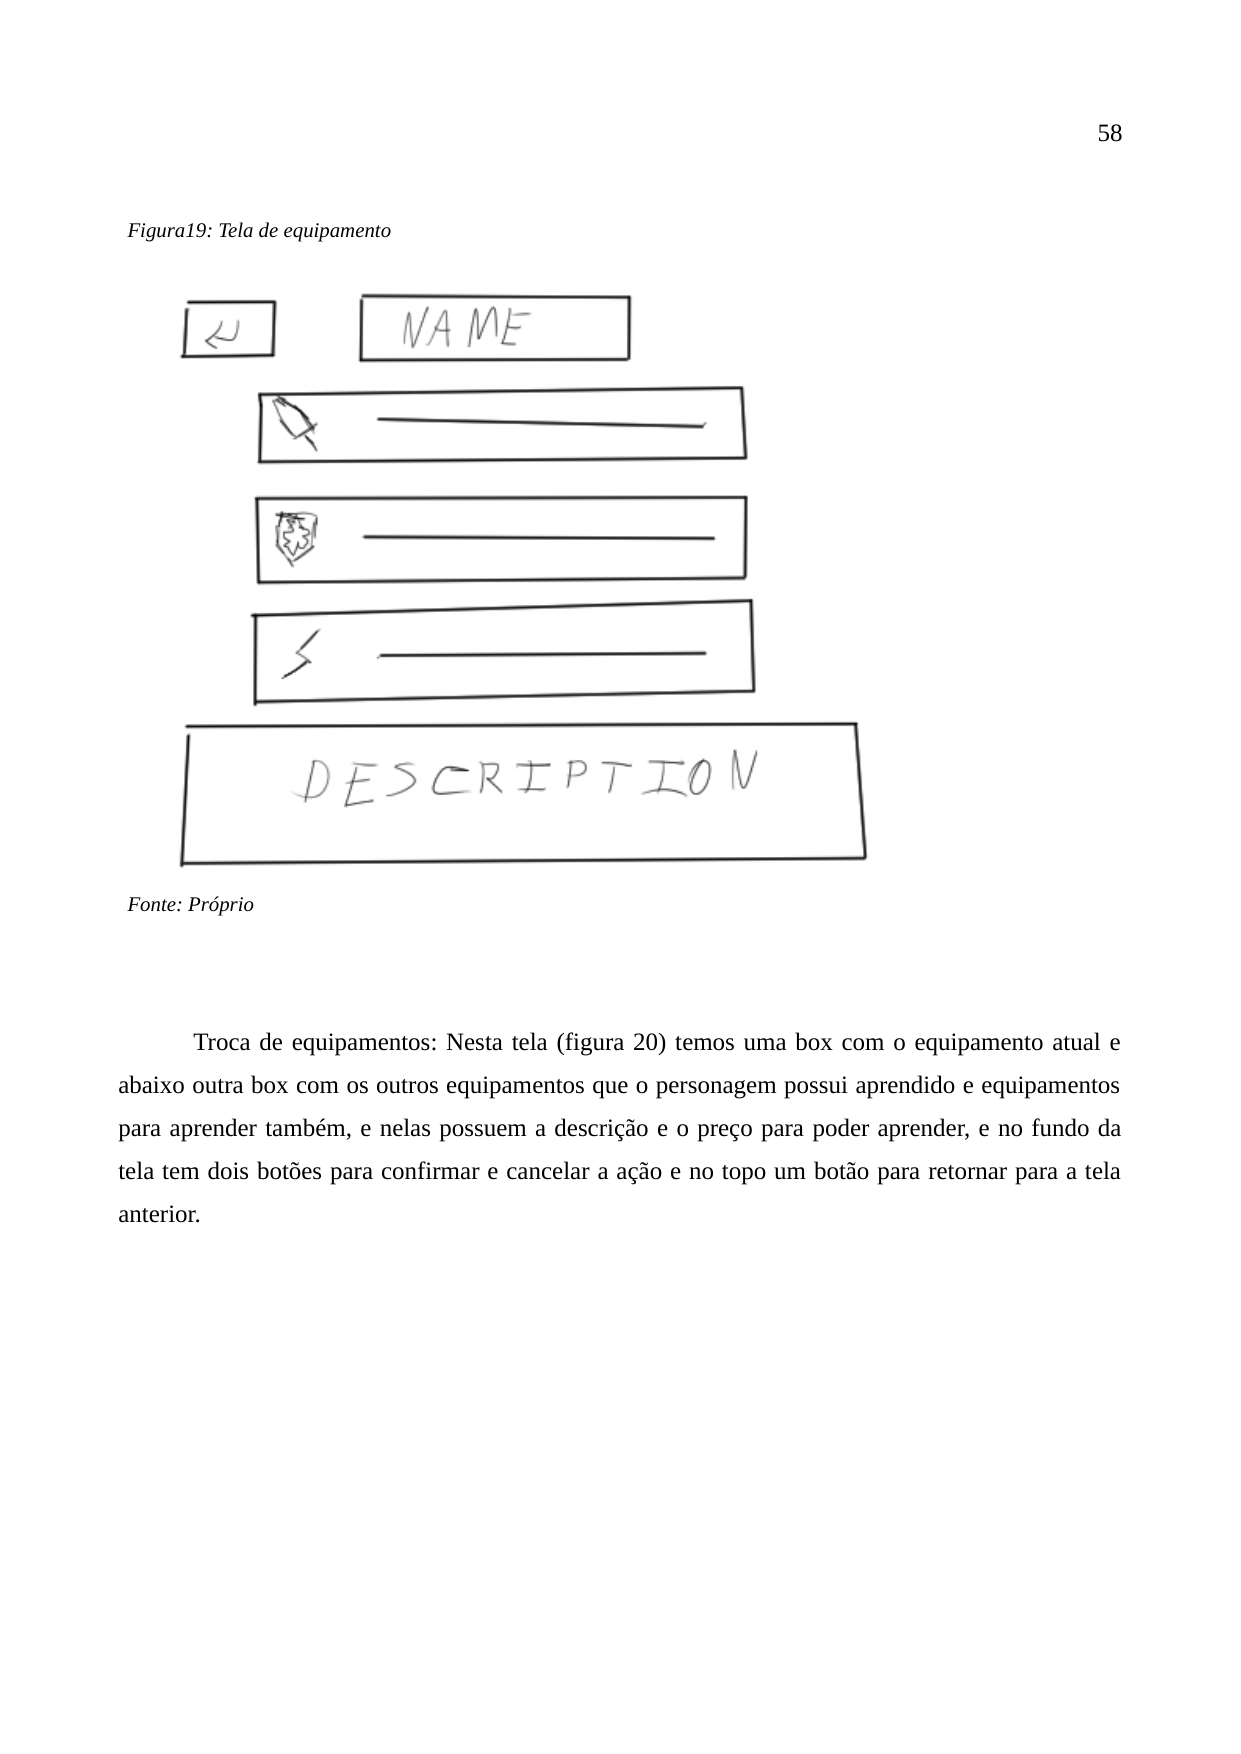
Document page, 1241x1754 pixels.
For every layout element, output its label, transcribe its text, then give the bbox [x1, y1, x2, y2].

text Troca de equipamentos: Nesta tela (figura 20) temos uma box com o equipamento atual e abaixo outra box com os outros equipamentos que o personagem possui aprendido e equipamentos para aprender também, e nelas possuem a descrição e o preço para poder aprender, e no fundo da tela tem dois botões para confirmar e cancelar a ação e no topo um botão para retornar para a tela anterior. [118, 1027, 1122, 1228]
text Figura19: Tela de equipamento [127, 217, 910, 242]
picture [127, 266, 909, 892]
text Fonte: Próprio [127, 267, 910, 916]
